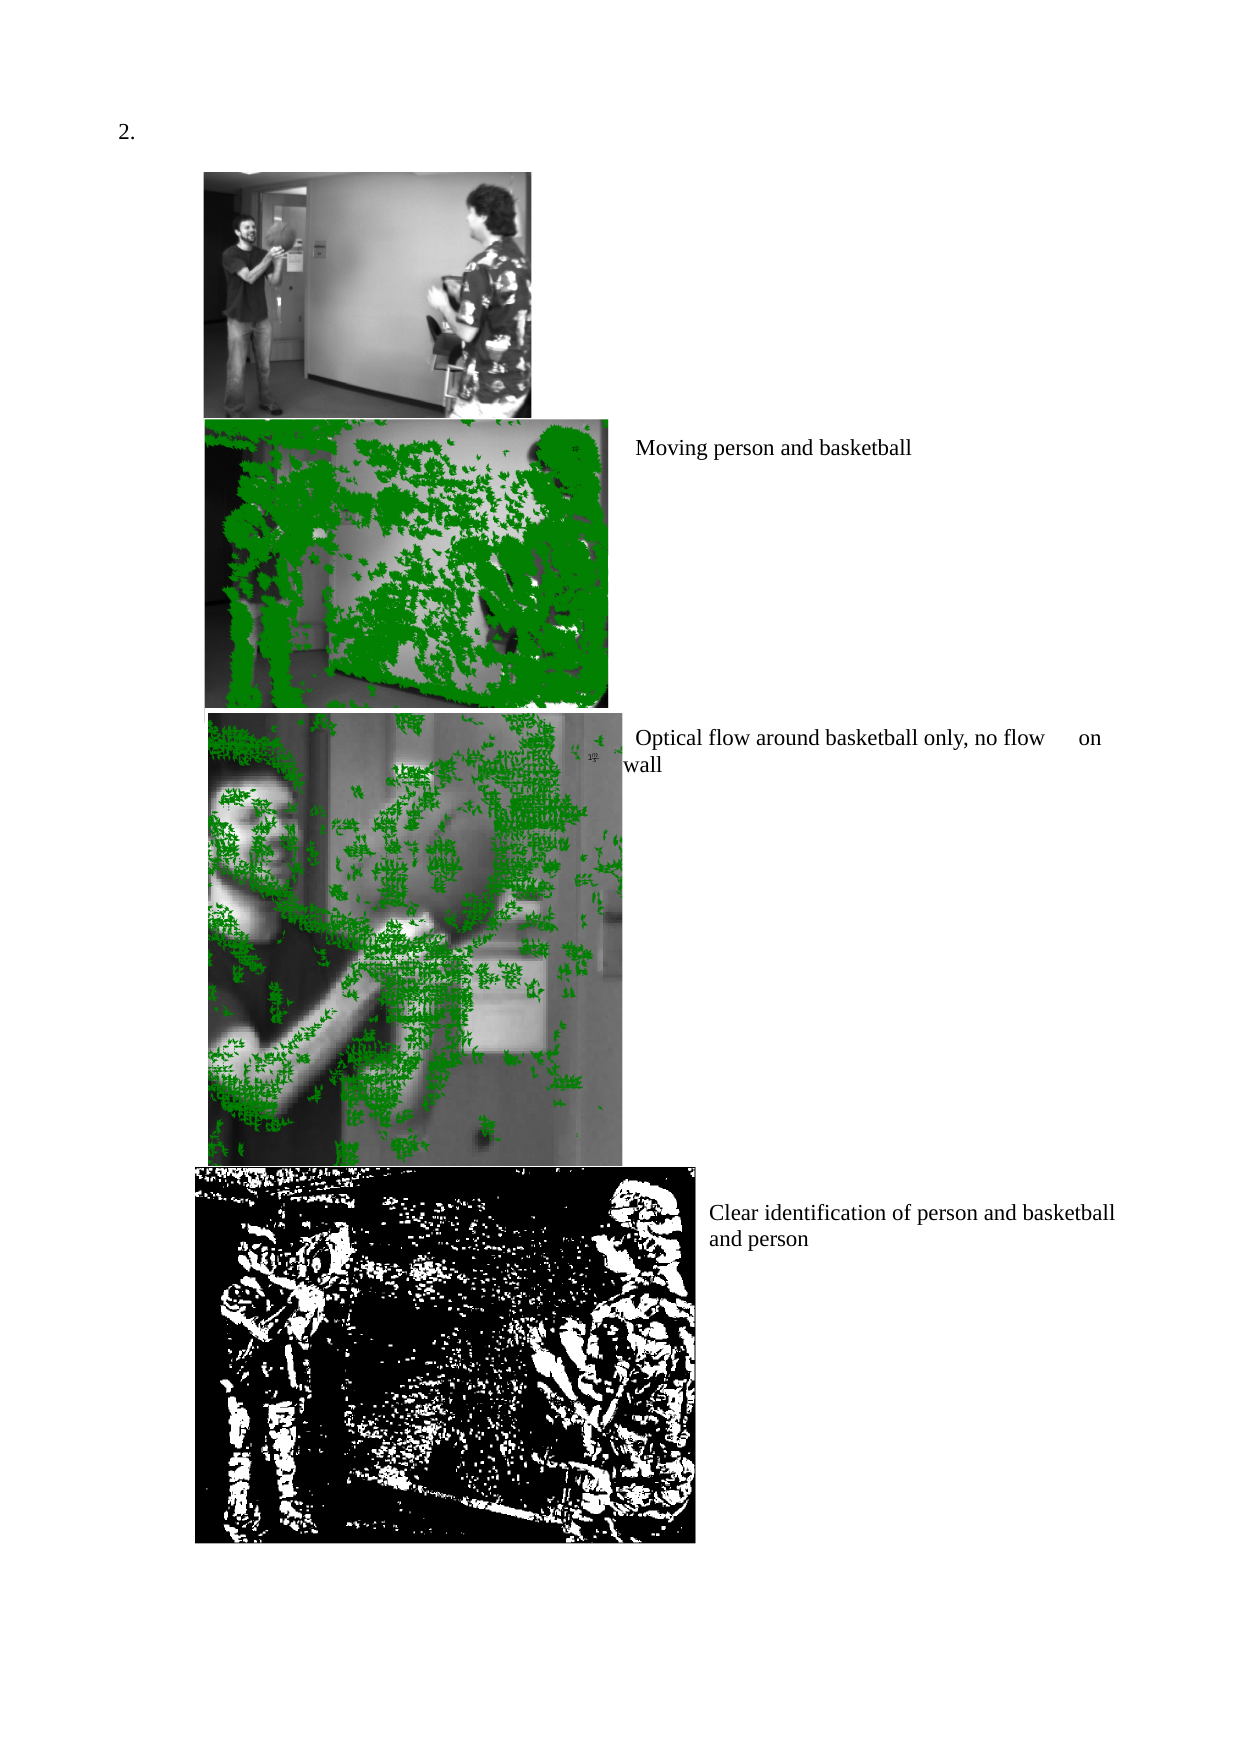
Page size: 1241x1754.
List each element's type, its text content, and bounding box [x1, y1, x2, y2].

picture [195, 1167, 697, 1544]
text Moving person and basketball [609, 434, 1122, 461]
picture [203, 172, 623, 1166]
text 2. [118, 118, 1122, 144]
text Optical flow around basketball only, no flow on wall [623, 724, 1122, 777]
text [118, 1199, 195, 1251]
text [118, 724, 204, 777]
text Clear identification of person and basketball and person [697, 1199, 1122, 1251]
text [118, 434, 203, 461]
